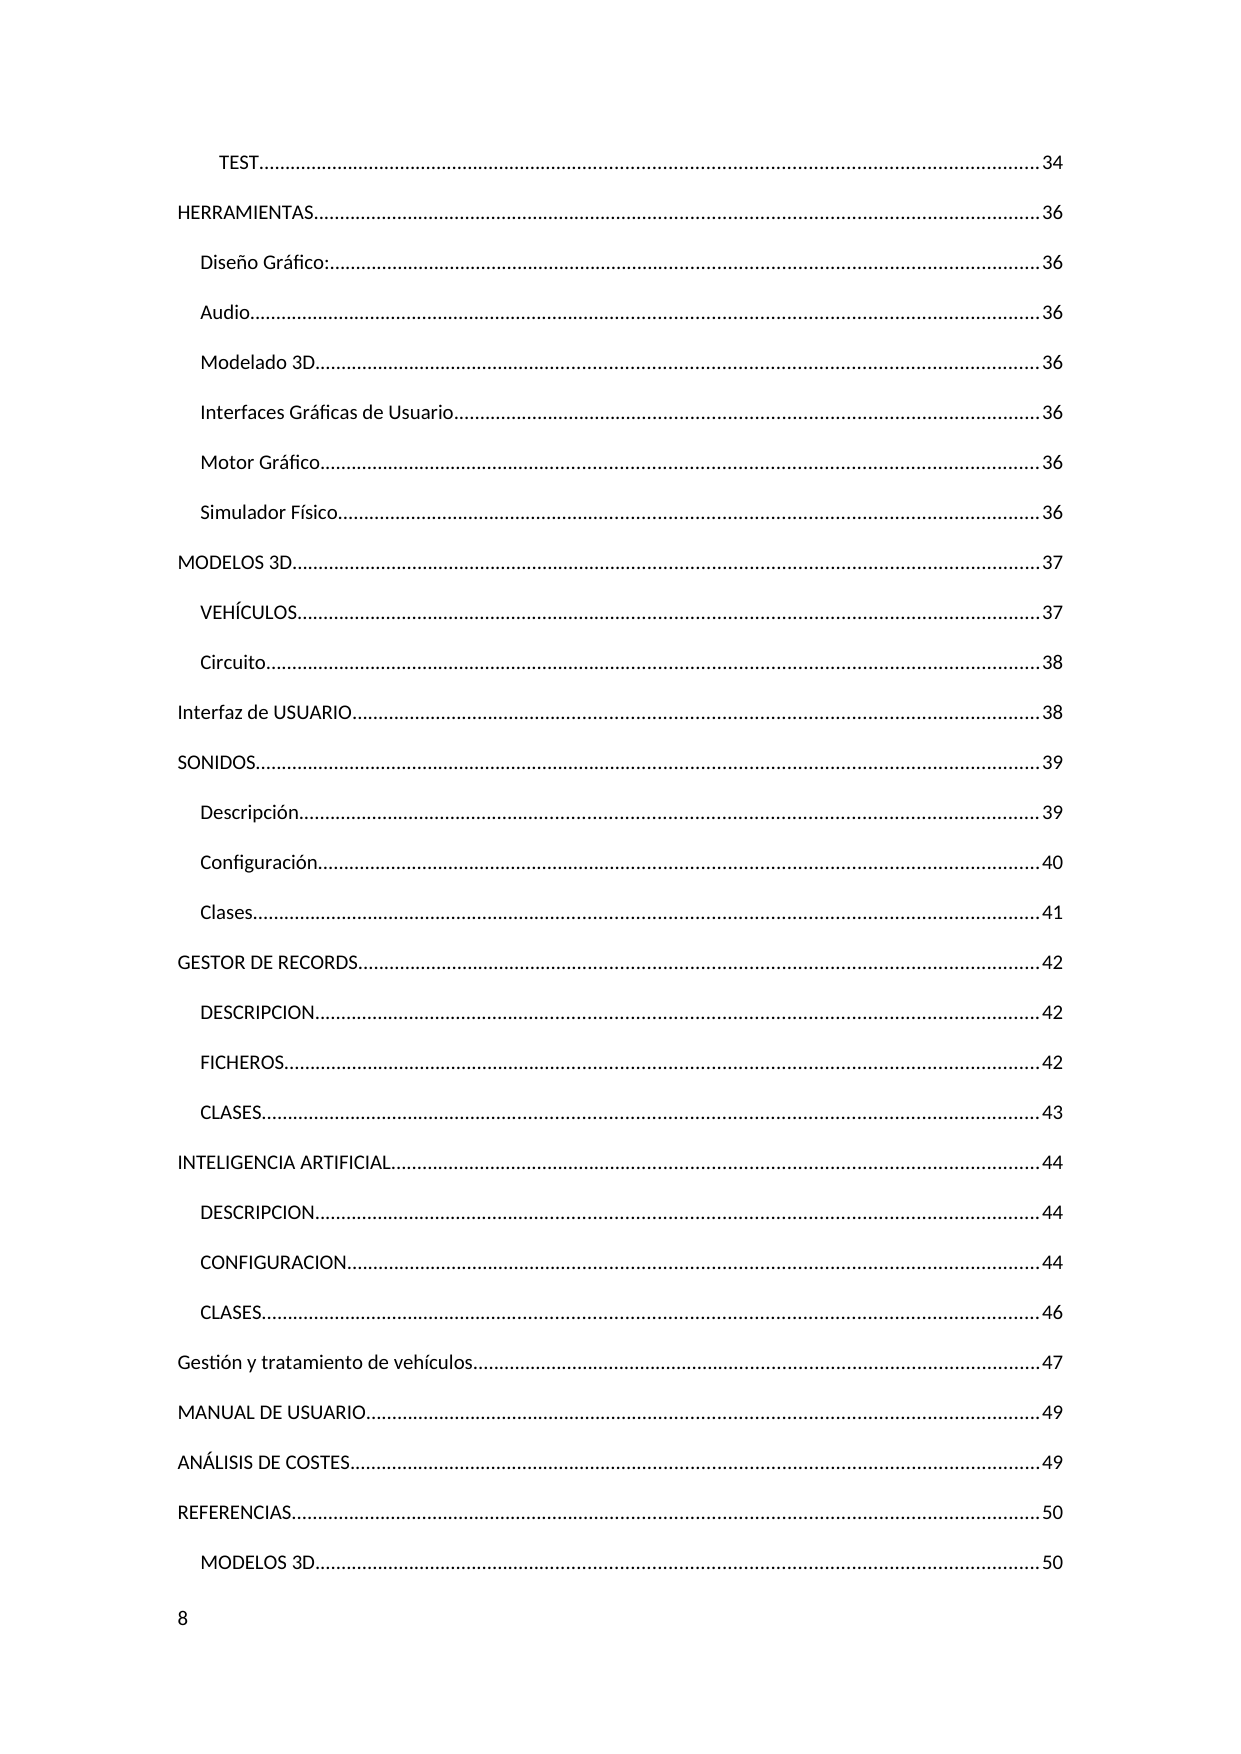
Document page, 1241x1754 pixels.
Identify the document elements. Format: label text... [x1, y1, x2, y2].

text Audio 36 [200, 299, 1063, 325]
text Circuito 38 [200, 649, 1063, 675]
text Simulador Físico 36 [200, 499, 1063, 525]
text CONFIGURACION 44 [200, 1249, 1063, 1275]
text DESCRIPCION 42 [200, 999, 1063, 1025]
text REFERENCIAS 50 [177, 1499, 1063, 1525]
text Descripción 39 [200, 799, 1063, 825]
text CLASES 46 [200, 1299, 1063, 1325]
text Diseño Gráfico: 36 [200, 249, 1063, 275]
text SONIDOS 39 [177, 749, 1063, 775]
text ANÁLISIS DE COSTES 49 [177, 1449, 1063, 1475]
text MODELOS 3D 50 [200, 1549, 1063, 1575]
text Gestión y tratamiento de vehículos 47 [177, 1349, 1063, 1375]
text CLASES 43 [200, 1099, 1063, 1125]
text Interfaces Gráficas de Usuario 36 [200, 399, 1063, 425]
text Clases 41 [200, 899, 1063, 925]
text TEST 34 [219, 149, 1063, 175]
text MANUAL DE USUARIO 49 [177, 1399, 1063, 1425]
text Modelado 3D 36 [200, 349, 1063, 375]
text Interfaz de USUARIO 38 [177, 699, 1063, 725]
text Configuración 40 [200, 849, 1063, 875]
text VEHÍCULOS 37 [200, 599, 1063, 625]
text INTELIGENCIA ARTIFICIAL 44 [177, 1149, 1063, 1175]
text GESTOR DE RECORDS 42 [177, 949, 1063, 975]
text HERRAMIENTAS 36 [177, 199, 1063, 225]
text MODELOS 3D 37 [177, 549, 1063, 575]
text DESCRIPCION 44 [200, 1199, 1063, 1225]
text FICHEROS 42 [200, 1049, 1063, 1075]
text Motor Gráfico 36 [200, 449, 1063, 475]
